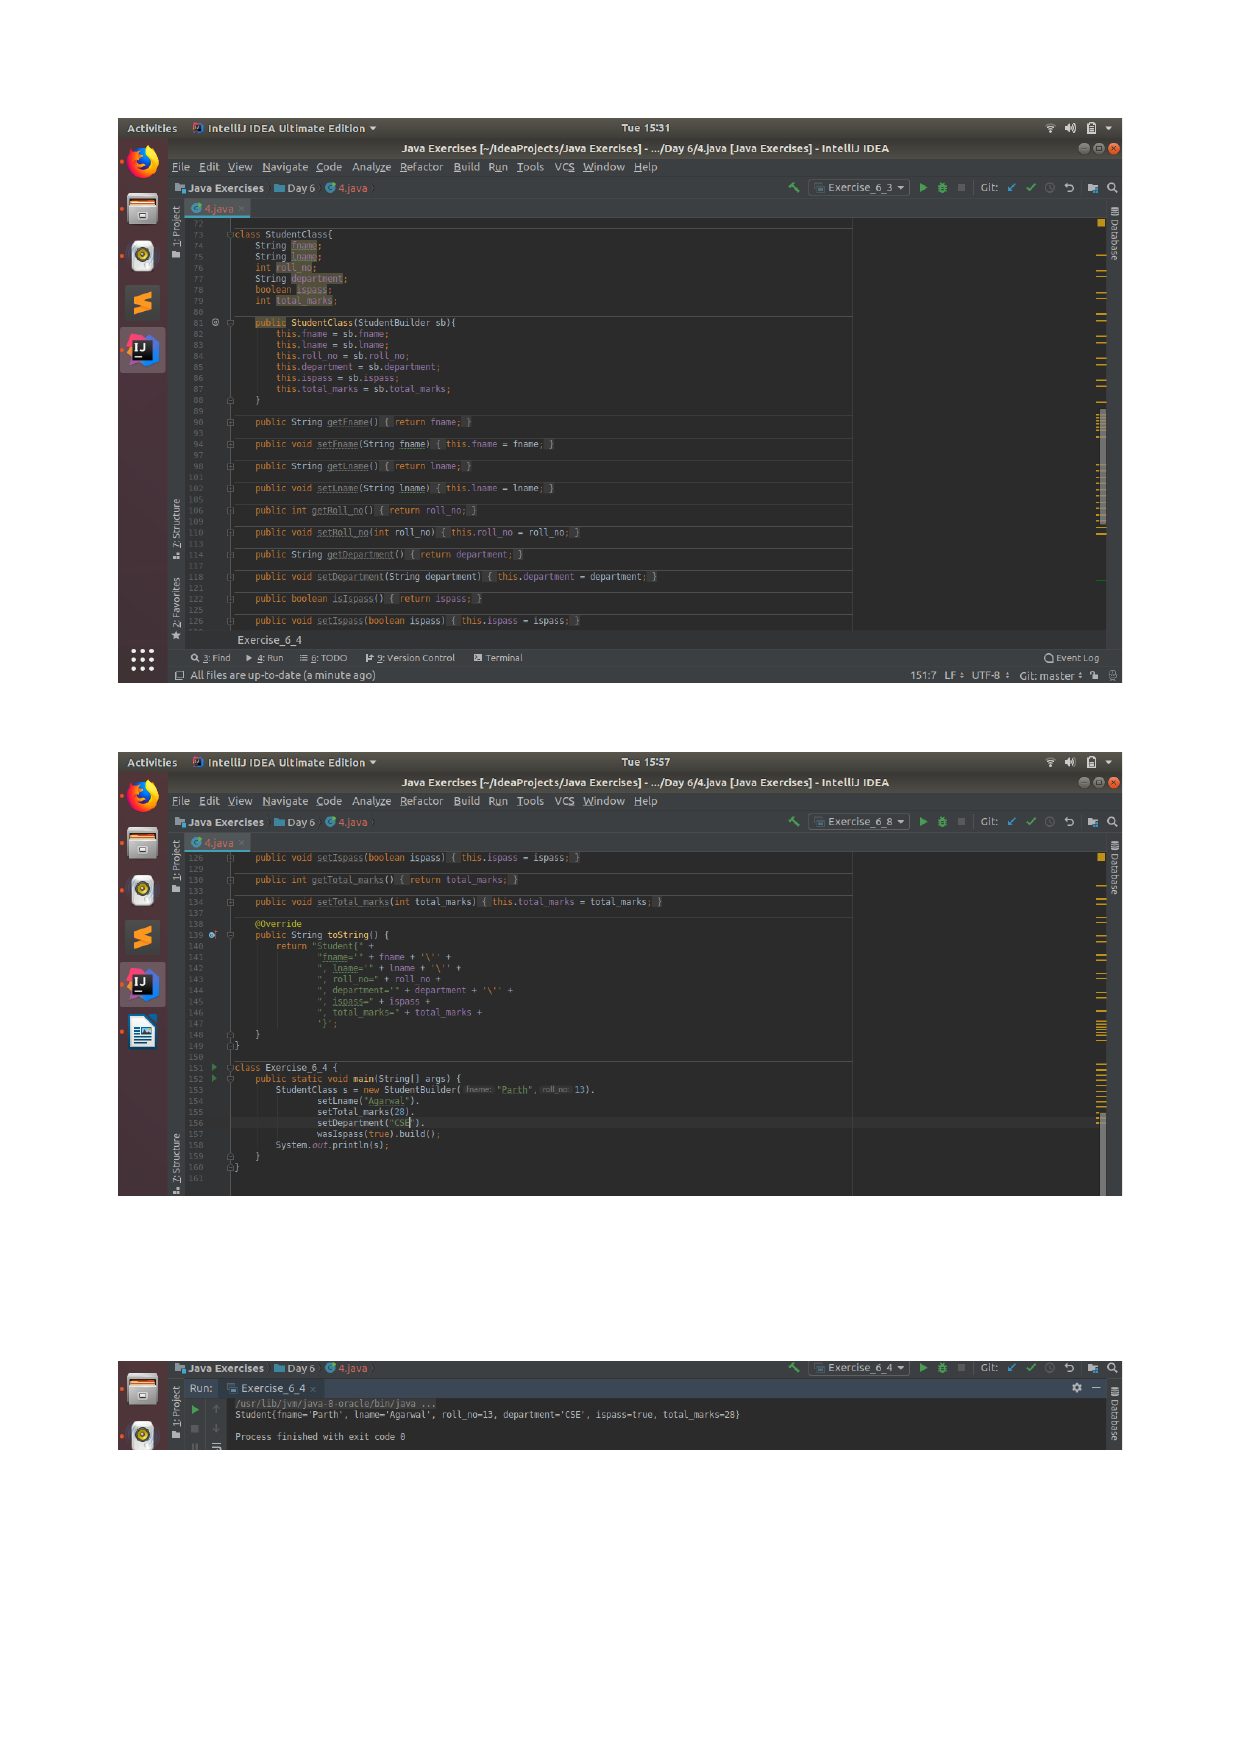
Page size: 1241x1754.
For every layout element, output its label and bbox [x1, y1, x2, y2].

picture [118, 752, 1123, 1196]
picture [118, 118, 1123, 683]
picture [118, 1361, 1123, 1417]
